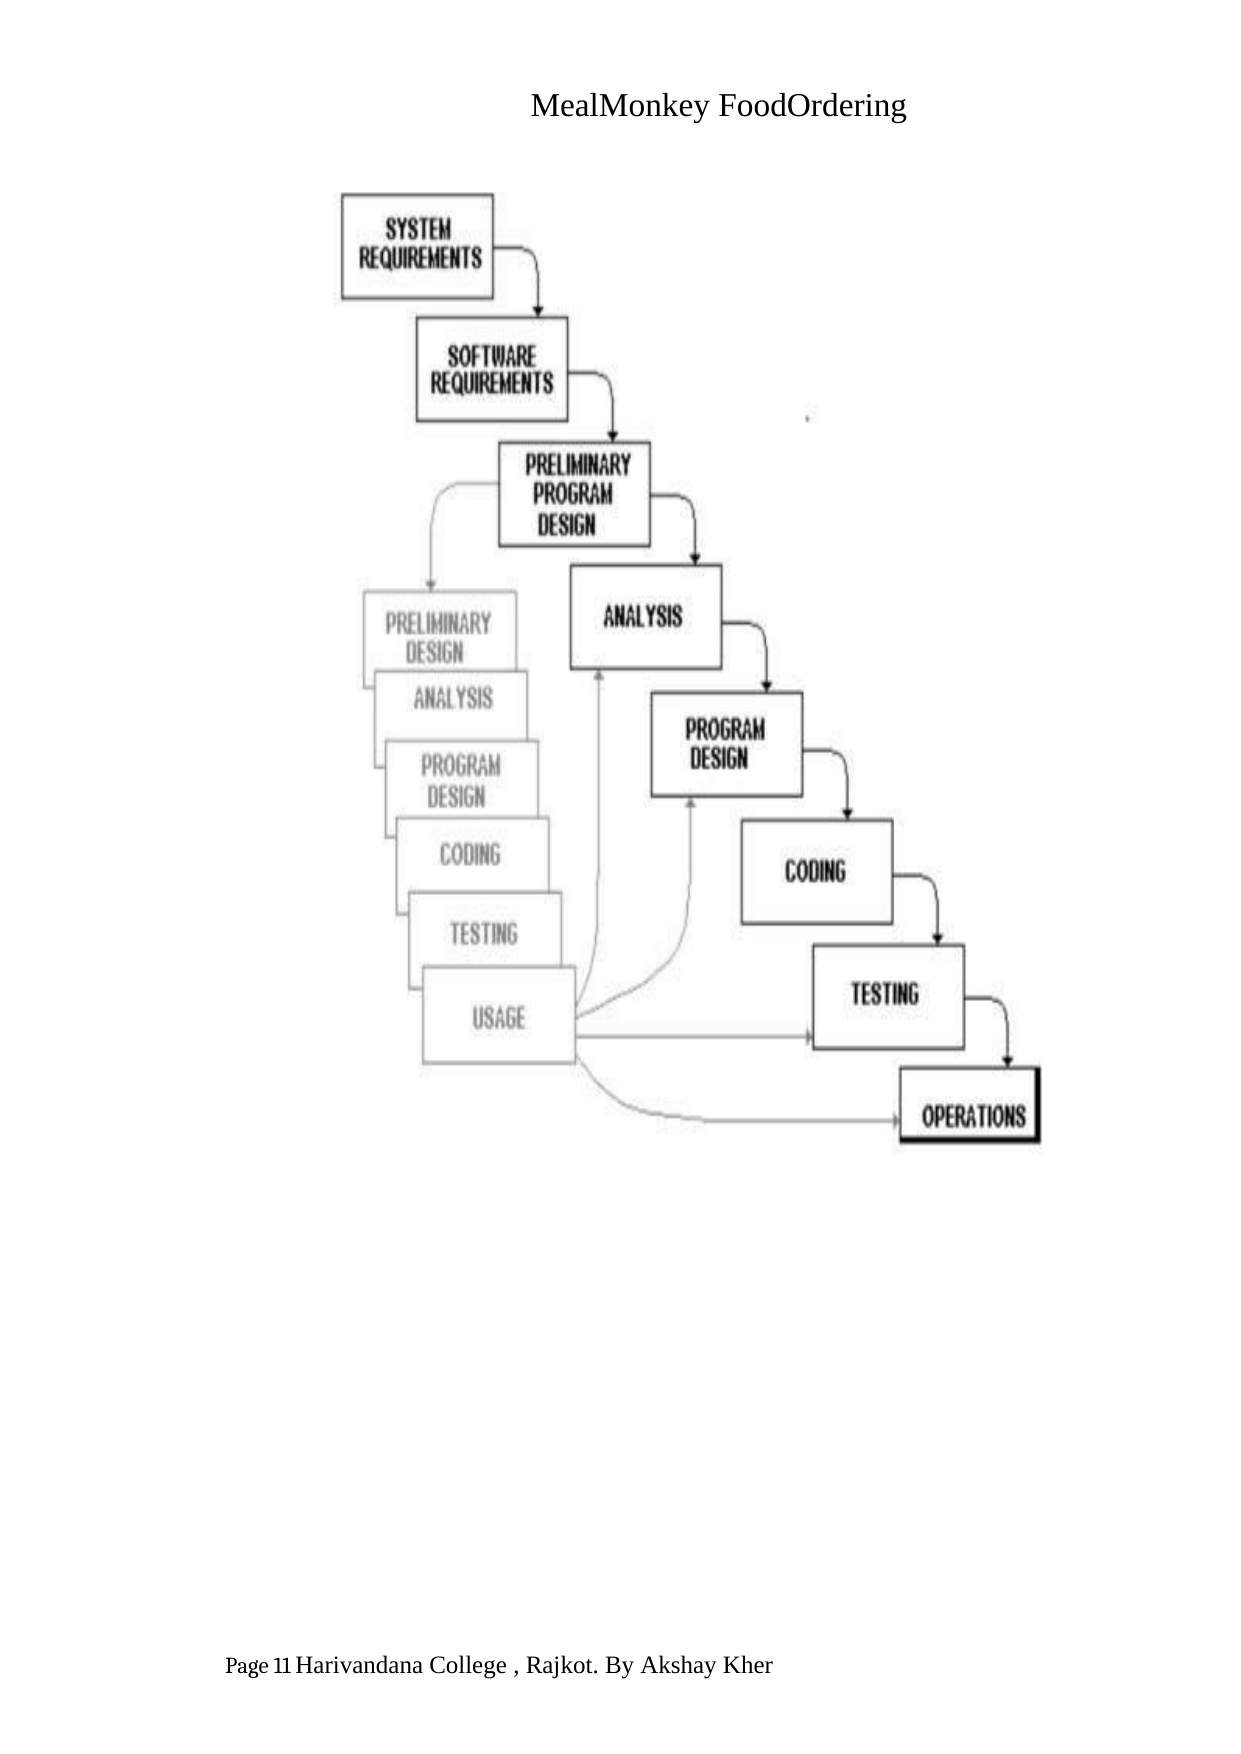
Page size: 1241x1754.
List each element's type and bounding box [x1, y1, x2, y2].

picture [332, 192, 1042, 1155]
